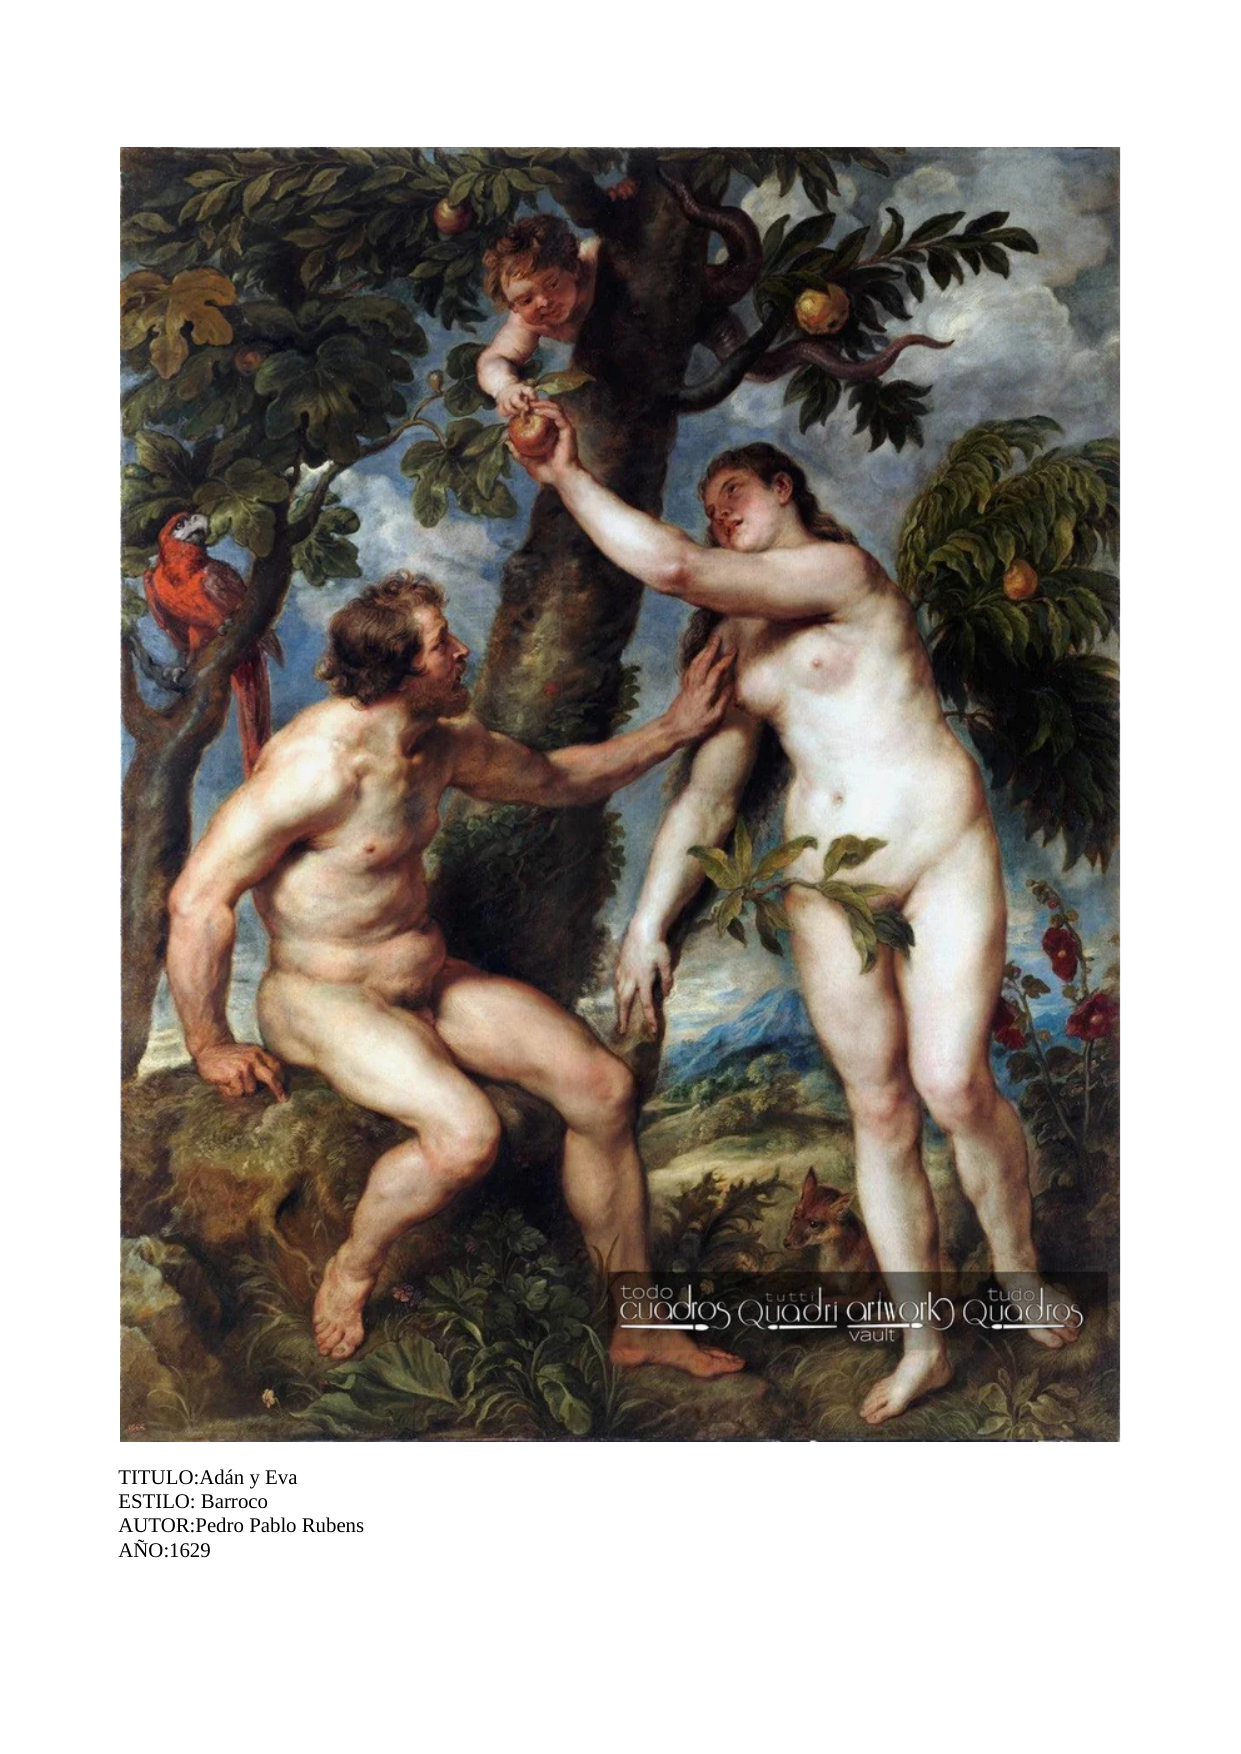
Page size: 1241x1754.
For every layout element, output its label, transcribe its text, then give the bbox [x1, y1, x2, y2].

text AÑO:1629 [118, 1537, 1122, 1562]
text TITULO:Adán y Eva [118, 1465, 1122, 1489]
picture [120, 147, 1121, 1442]
text AUTOR:Pedro Pablo Rubens [118, 1513, 1122, 1537]
text ESTILO: Barroco [118, 1489, 1122, 1513]
